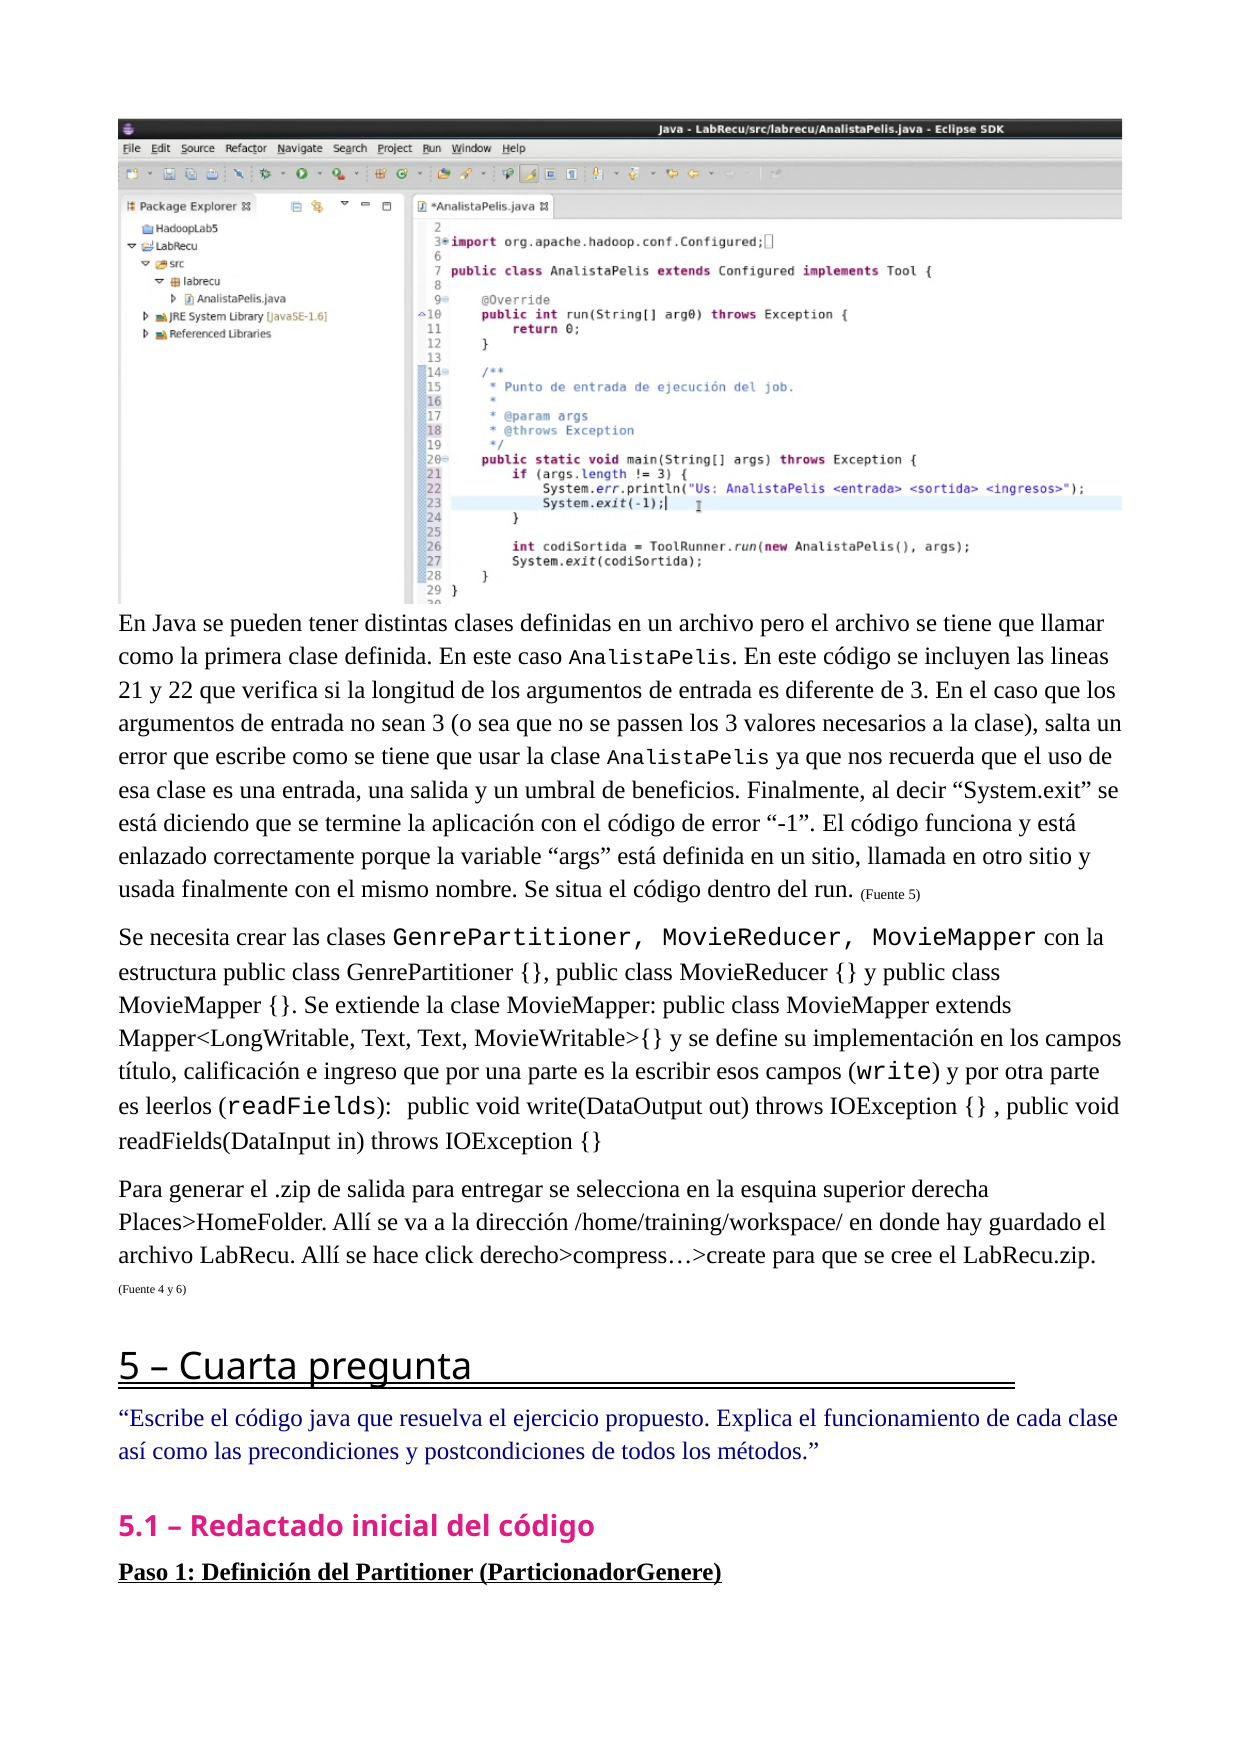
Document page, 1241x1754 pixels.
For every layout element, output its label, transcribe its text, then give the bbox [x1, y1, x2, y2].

text Para generar el .zip de salida para entregar se selecciona en la esquina superior derecha Places>HomeFolder. Allí se va a la dirección /home/training/workspace/ en donde hay guardado el archivo LabRecu. Allí se hace click derecho>compress…>create para que se cree el LabRecu.zip. (Fuente 4 y 6) [118, 1174, 1122, 1296]
text “Escribe el código java que resuelva el ejercicio propuesto. Explica el funcionamiento de cada clase así como las precondiciones y postcondiciones de todos los métodos.” [118, 1403, 1122, 1465]
text En Java se pueden tener distintas clases definidas en un archivo pero el archivo se tiene que llamar como la primera clase definida. En este caso AnalistaPelis. En este código se incluyen las lineas 21 y 22 que verifica si la longitud de los argumentos de entrada es diferente de 3. En el caso que los argumentos de entrada no sean 3 (o sea que no se passen los 3 valores necesarios a la clase), salta un error que escribe como se tiene que usar la clase AnalistaPelis ya que nos recuerda que el uso de esa clase es una entrada, una salida y un umbral de beneficios. Finalmente, al decir “System.exit” se está diciendo que se termine la aplicación con el código de error “-1”. El código funciona y está enlazado correctamente porque la variable “args” está definida en un sitio, llamada en otro sitio y usada finalmente con el mismo nombre. Se situa el código dentro del run. (Fuente 5) [118, 604, 1122, 903]
picture [118, 118, 1123, 604]
text Paso 1: Definición del Partitioner (ParticionadorGenere) [118, 1557, 1122, 1586]
subtitle 5.1 – Redactado inicial del código [118, 1505, 1122, 1544]
text Se necesita crear las clases GenrePartitioner, MovieReducer, MovieMapper con la estructura public class GenrePartitioner {}, public class MovieReducer {} y public class MovieMapper {}. Se extiende la clase MovieMapper: public class MovieMapper extends Mapper<LongWritable, Text, Text, MovieWritable>{} y se define su implementación en los campos título, calificación e ingreso que por una parte es la escribir esos campos (write) y por otra parte es leerlos (readFields): public void write(DataOutput out) throws IOException {} , public void readFields(DataInput in) throws IOException {} [118, 922, 1122, 1155]
subtitle 5 – Cuarta pregunta [118, 1339, 1122, 1391]
